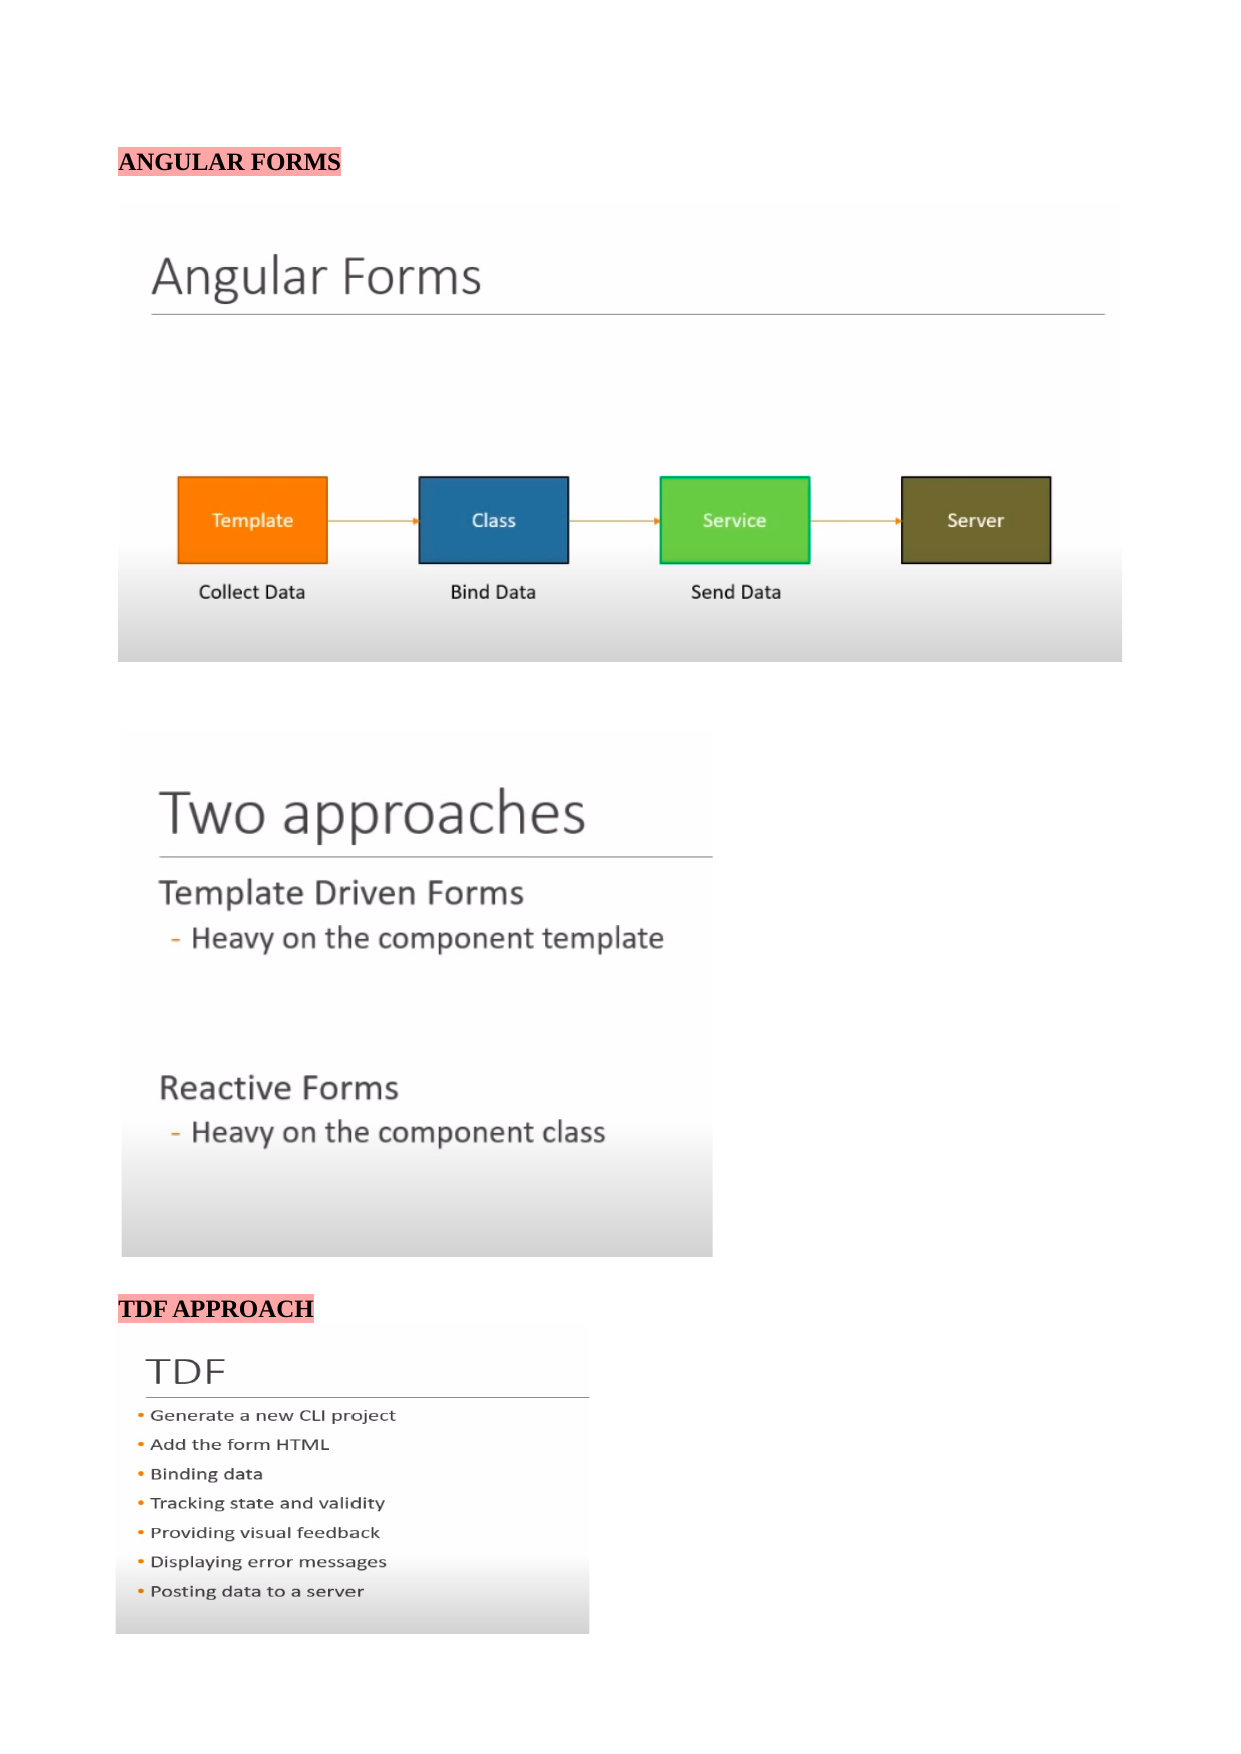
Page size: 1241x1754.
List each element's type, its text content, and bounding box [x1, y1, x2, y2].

text TDF APPROACH [118, 662, 1122, 1323]
text ANGULAR FORMS [118, 147, 1122, 176]
picture [115, 1323, 590, 1634]
picture [121, 730, 713, 1257]
picture [118, 204, 1123, 662]
